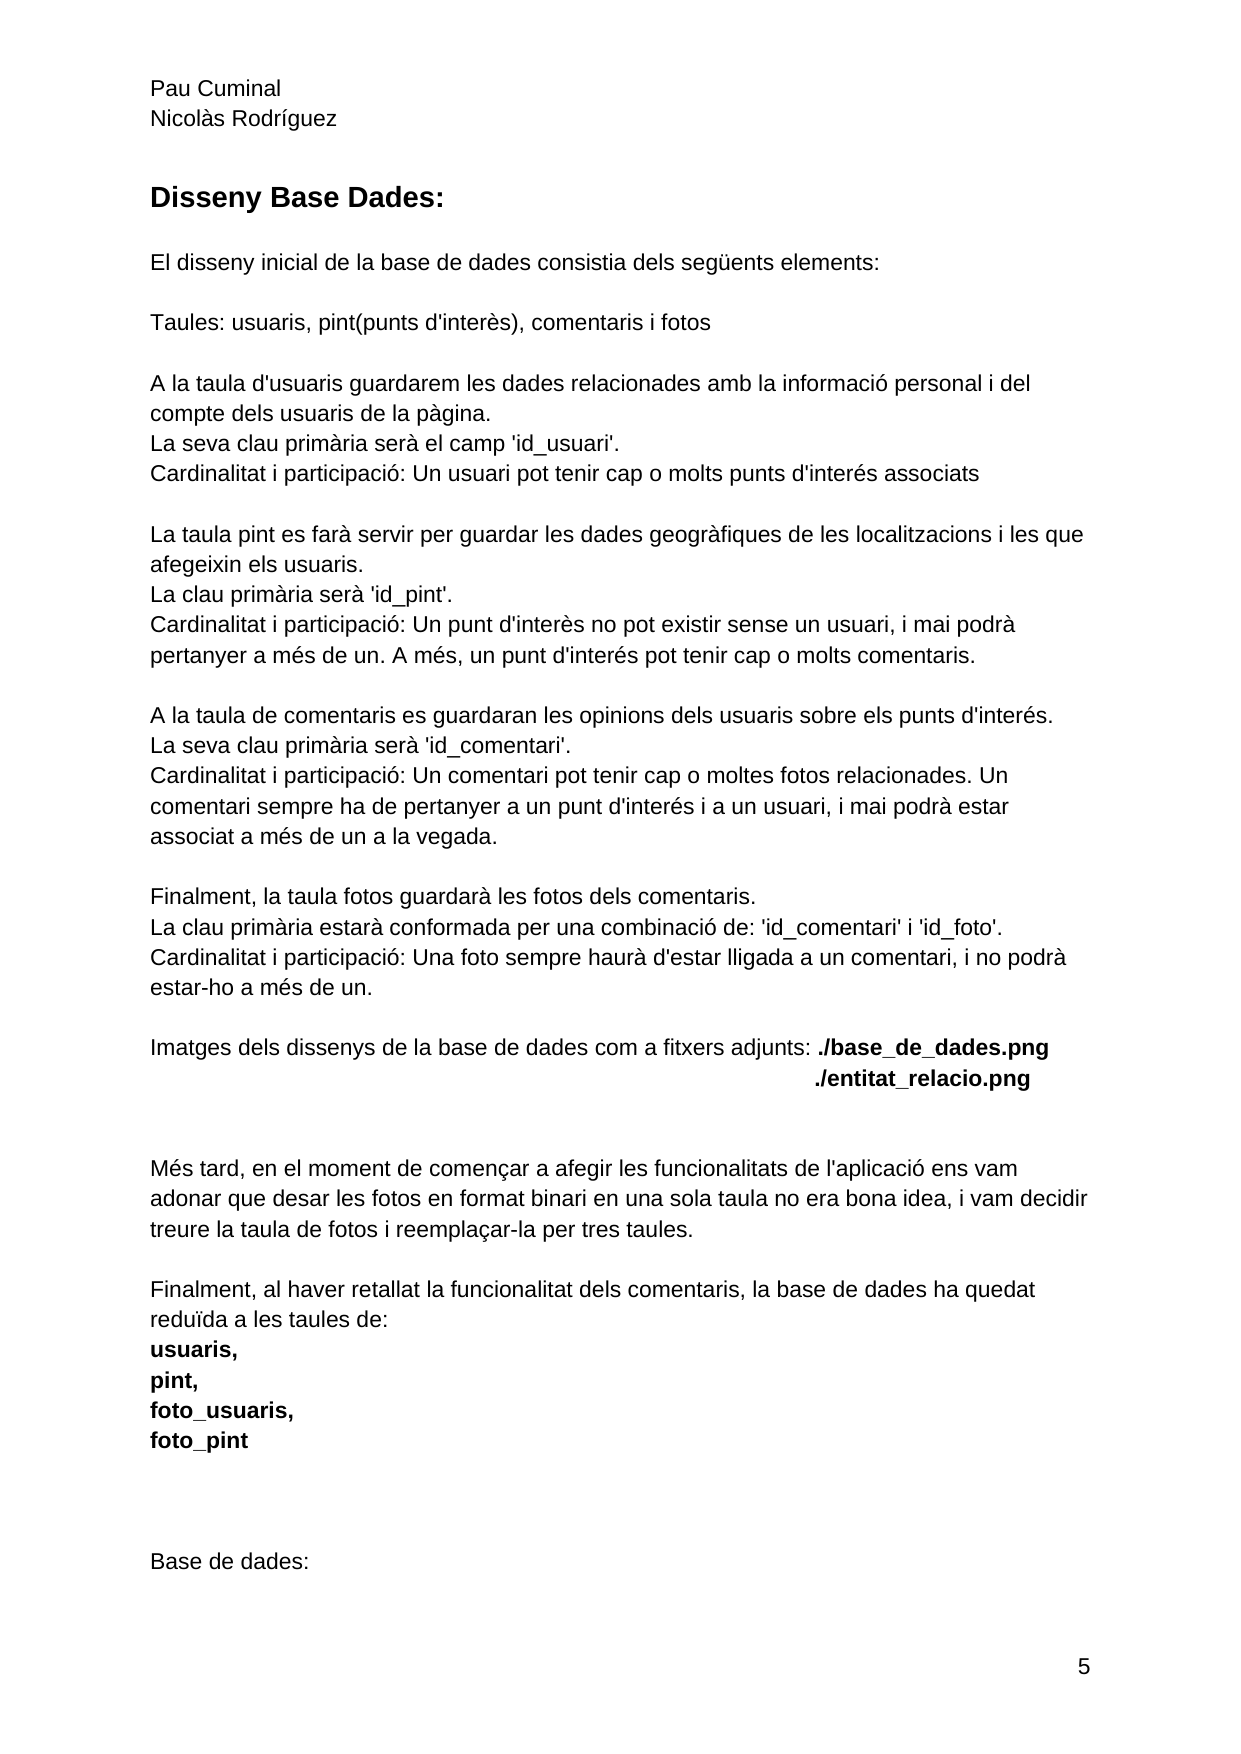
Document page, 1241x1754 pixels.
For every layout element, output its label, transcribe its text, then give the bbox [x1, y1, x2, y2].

text El disseny inicial de la base de dades consistia dels següents elements: [150, 249, 1090, 275]
text Taules: usuaris, pint(punts d'interès), comentaris i fotos [150, 309, 1090, 336]
text La seva clau primària serà 'id_comentari'. [150, 732, 1090, 759]
text La taula pint es farà servir per guardar les dades geogràfiques de les localitzacions i les que afegeixin els usuaris. [150, 521, 1090, 577]
text Base de dades: [150, 1548, 1090, 1574]
text usuaris, [150, 1336, 1090, 1363]
text La seva clau primària serà el camp 'id_usuari'. [150, 430, 1090, 457]
text Finalment, la taula fotos guardarà les fotos dels comentaris. [150, 883, 1090, 910]
text Imatges dels dissenys de la base de dades com a fitxers adjunts: ./base_de_dades.png [150, 1034, 1090, 1061]
text Cardinalitat i participació: Una foto sempre haurà d'estar lligada a un comentari, i no podrà estar-ho a més de un. [150, 944, 1090, 1000]
text A la taula de comentaris es guardaran les opinions dels usuaris sobre els punts d'interés. [150, 702, 1090, 728]
text foto_pint [150, 1427, 1090, 1453]
text La clau primària estarà conformada per una combinació de: 'id_comentari' i 'id_foto'. [150, 913, 1090, 940]
text pint, [150, 1367, 1090, 1393]
text A la taula d'usuaris guardarem les dades relacionades amb la informació personal i del compte dels usuaris de la pàgina. [150, 370, 1090, 426]
text Finalment, al haver retallat la funcionalitat dels comentaris, la base de dades ha quedat reduïda a les taules de: [150, 1276, 1090, 1333]
text La clau primària serà 'id_pint'. [150, 581, 1090, 608]
text foto_usuaris, [150, 1397, 1090, 1423]
text Cardinalitat i participació: Un punt d'interès no pot existir sense un usuari, i mai podrà pertanyer a més de un. A més, un punt d'interés pot tenir cap o molts comentaris. [150, 611, 1090, 668]
text ./entitat_relacio.png [150, 1064, 1090, 1091]
text Cardinalitat i participació: Un comentari pot tenir cap o moltes fotos relacionades. Un comentari sempre ha de pertanyer a un punt d'interés i a un usuari, i mai podrà estar associat a més de un a la vegada. [150, 762, 1090, 849]
text Disseny Base Dades: [150, 180, 1090, 214]
text Cardinalitat i participació: Un usuari pot tenir cap o molts punts d'interés associats [150, 460, 1090, 487]
text Més tard, en el moment de començar a afegir les funcionalitats de l'aplicació ens vam adonar que desar les fotos en format binari en una sola taula no era bona idea, i vam decidir treure la taula de fotos i reemplaçar-la per tres taules. [150, 1155, 1090, 1242]
